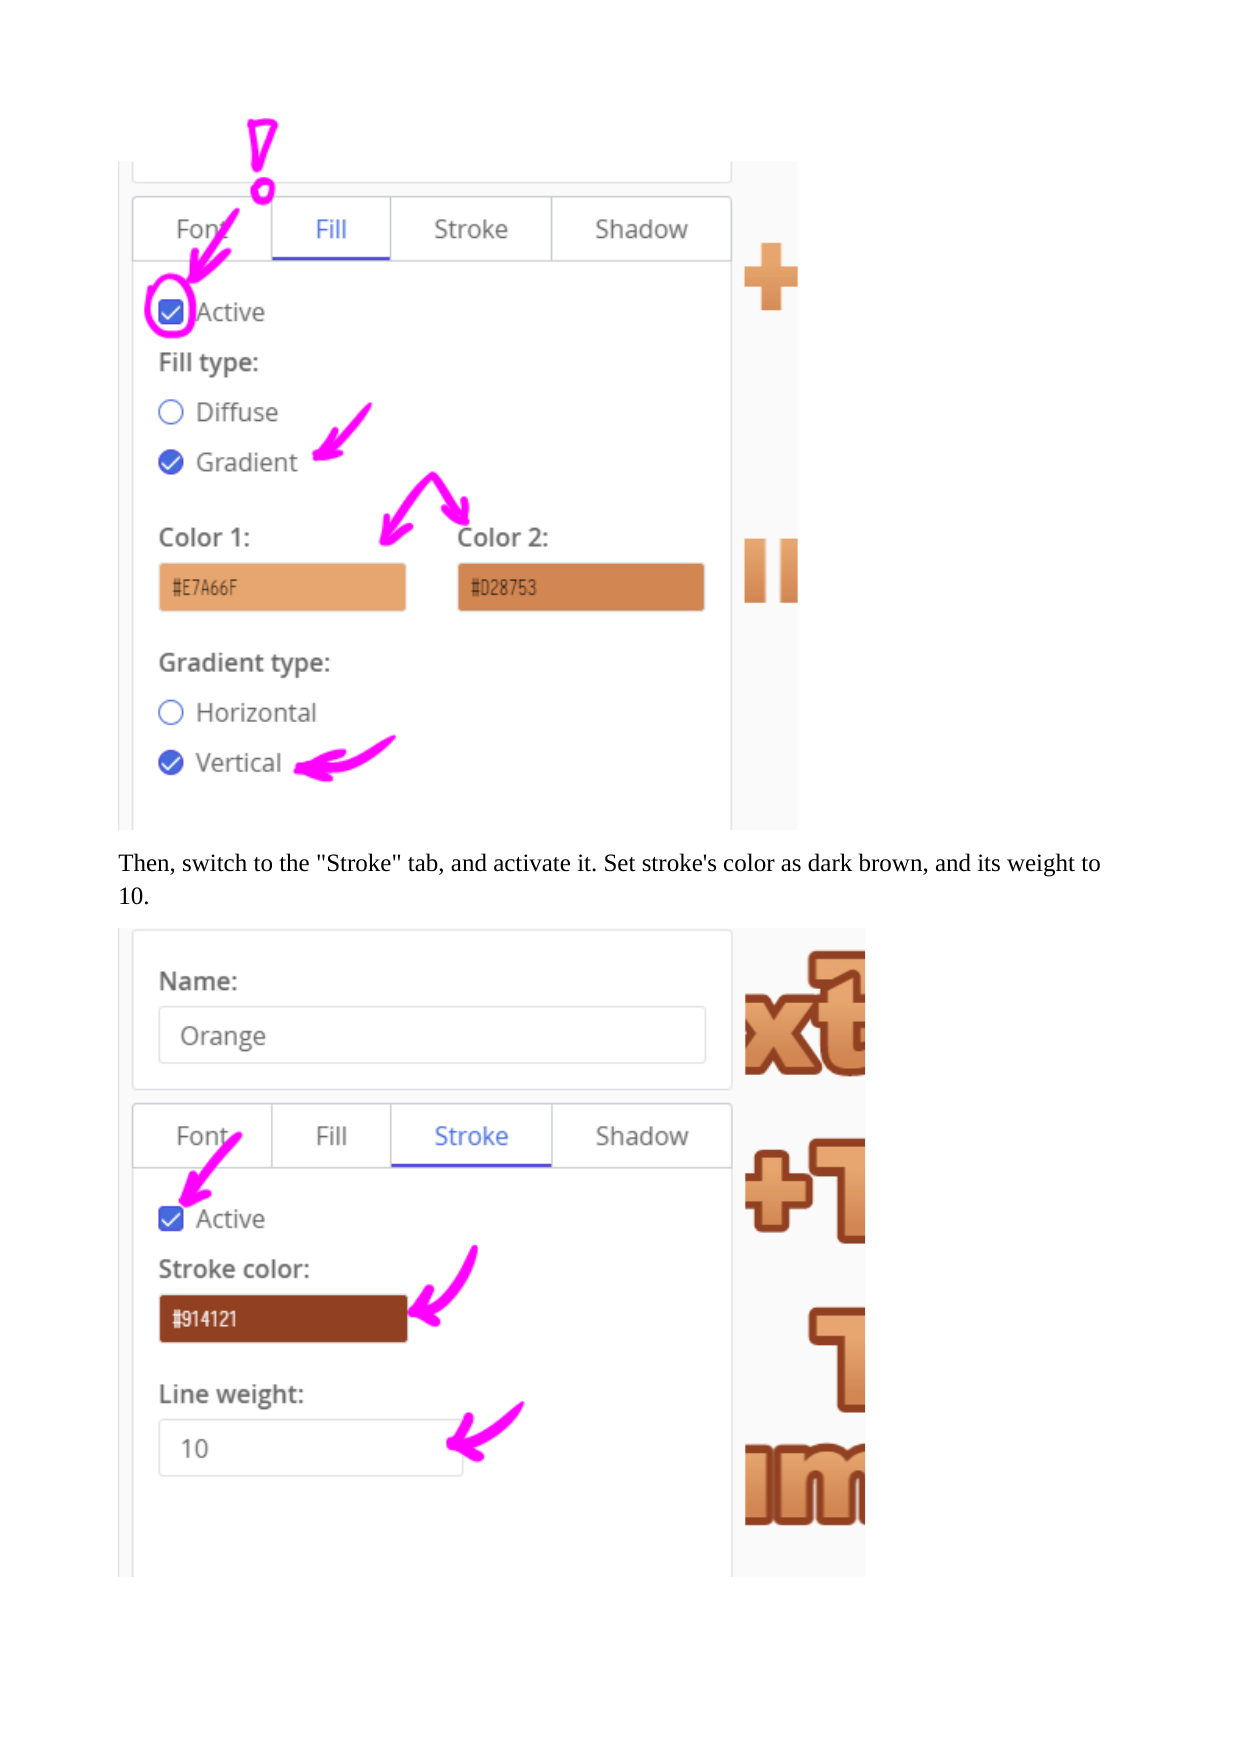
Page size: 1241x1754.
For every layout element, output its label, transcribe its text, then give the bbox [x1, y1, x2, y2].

picture [118, 928, 865, 1577]
picture [118, 118, 798, 830]
text Then, switch to the "Stroke" tab, and activate it. Set stroke's color as dark brown, and its weight to 10. [118, 848, 1122, 910]
